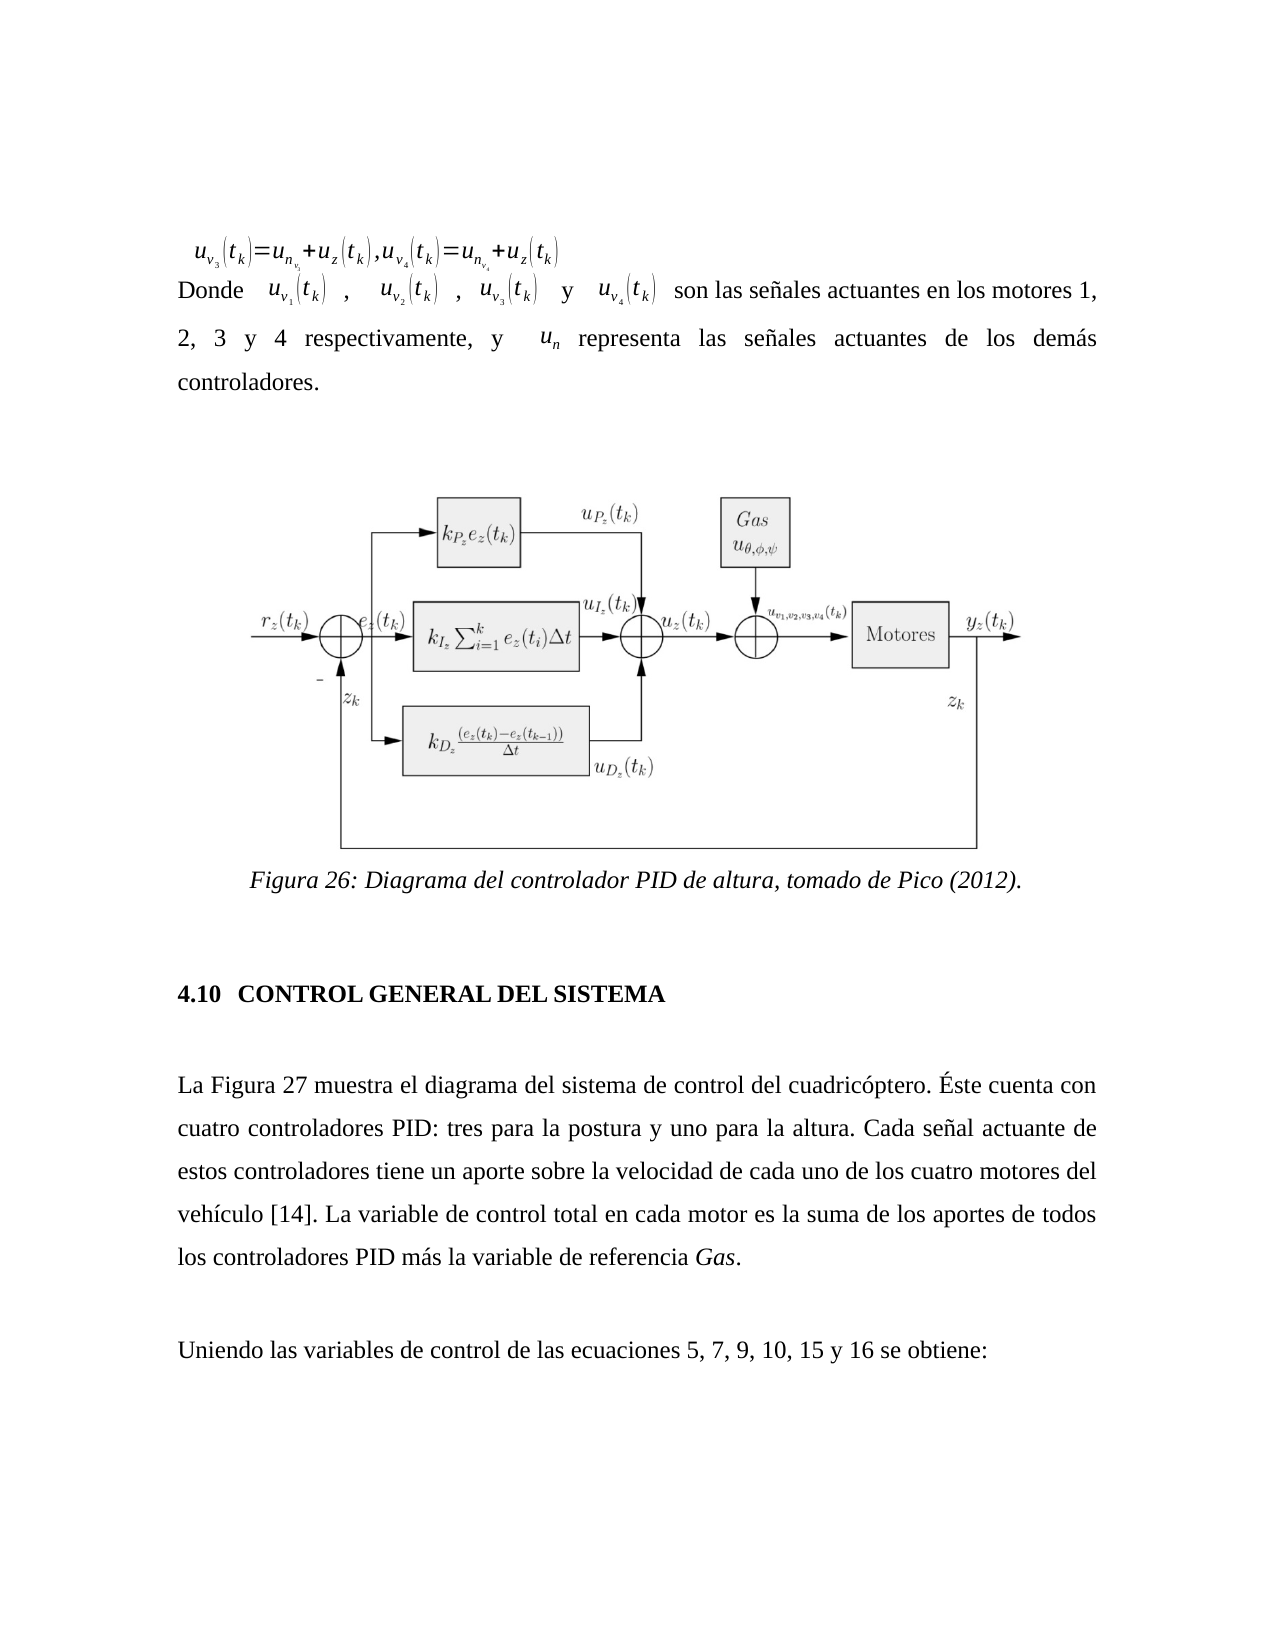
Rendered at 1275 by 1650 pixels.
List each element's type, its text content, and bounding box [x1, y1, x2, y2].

text Uniendo las variables de control de las ecuaciones 5, 7, 9, 10, 15 y 16 se obtiene: [177, 1336, 1098, 1364]
text Figura 26: Diagrama del controlador PID de altura, tomado de Pico (2012). [249, 861, 1026, 894]
text La Figura 27 muestra el diagrama del sistema de control del cuadricóptero. Éste cuenta con cuatro controladores PID: tres para la postura y uno para la altura. Cada señal actuante de estos controladores tiene un aporte sobre la velocidad de cada uno de los cuatro motores del vehículo [14]. La variable de control total en cada motor es la suma de los aportes de todos los controladores PID más la variable de referencia Gas. [177, 1070, 1098, 1271]
subtitle CONTROL GENERAL DEL SISTEMA [177, 979, 1098, 1008]
table_cell [1026, 235, 1128, 272]
table_cell [165, 235, 1026, 272]
text Donde , , y son las señales actuantes en los motores 1, 2, 3 y 4 respectivamente, y representa las señales actuantes de los demás controladores. [177, 272, 1098, 396]
picture [249, 472, 1026, 861]
